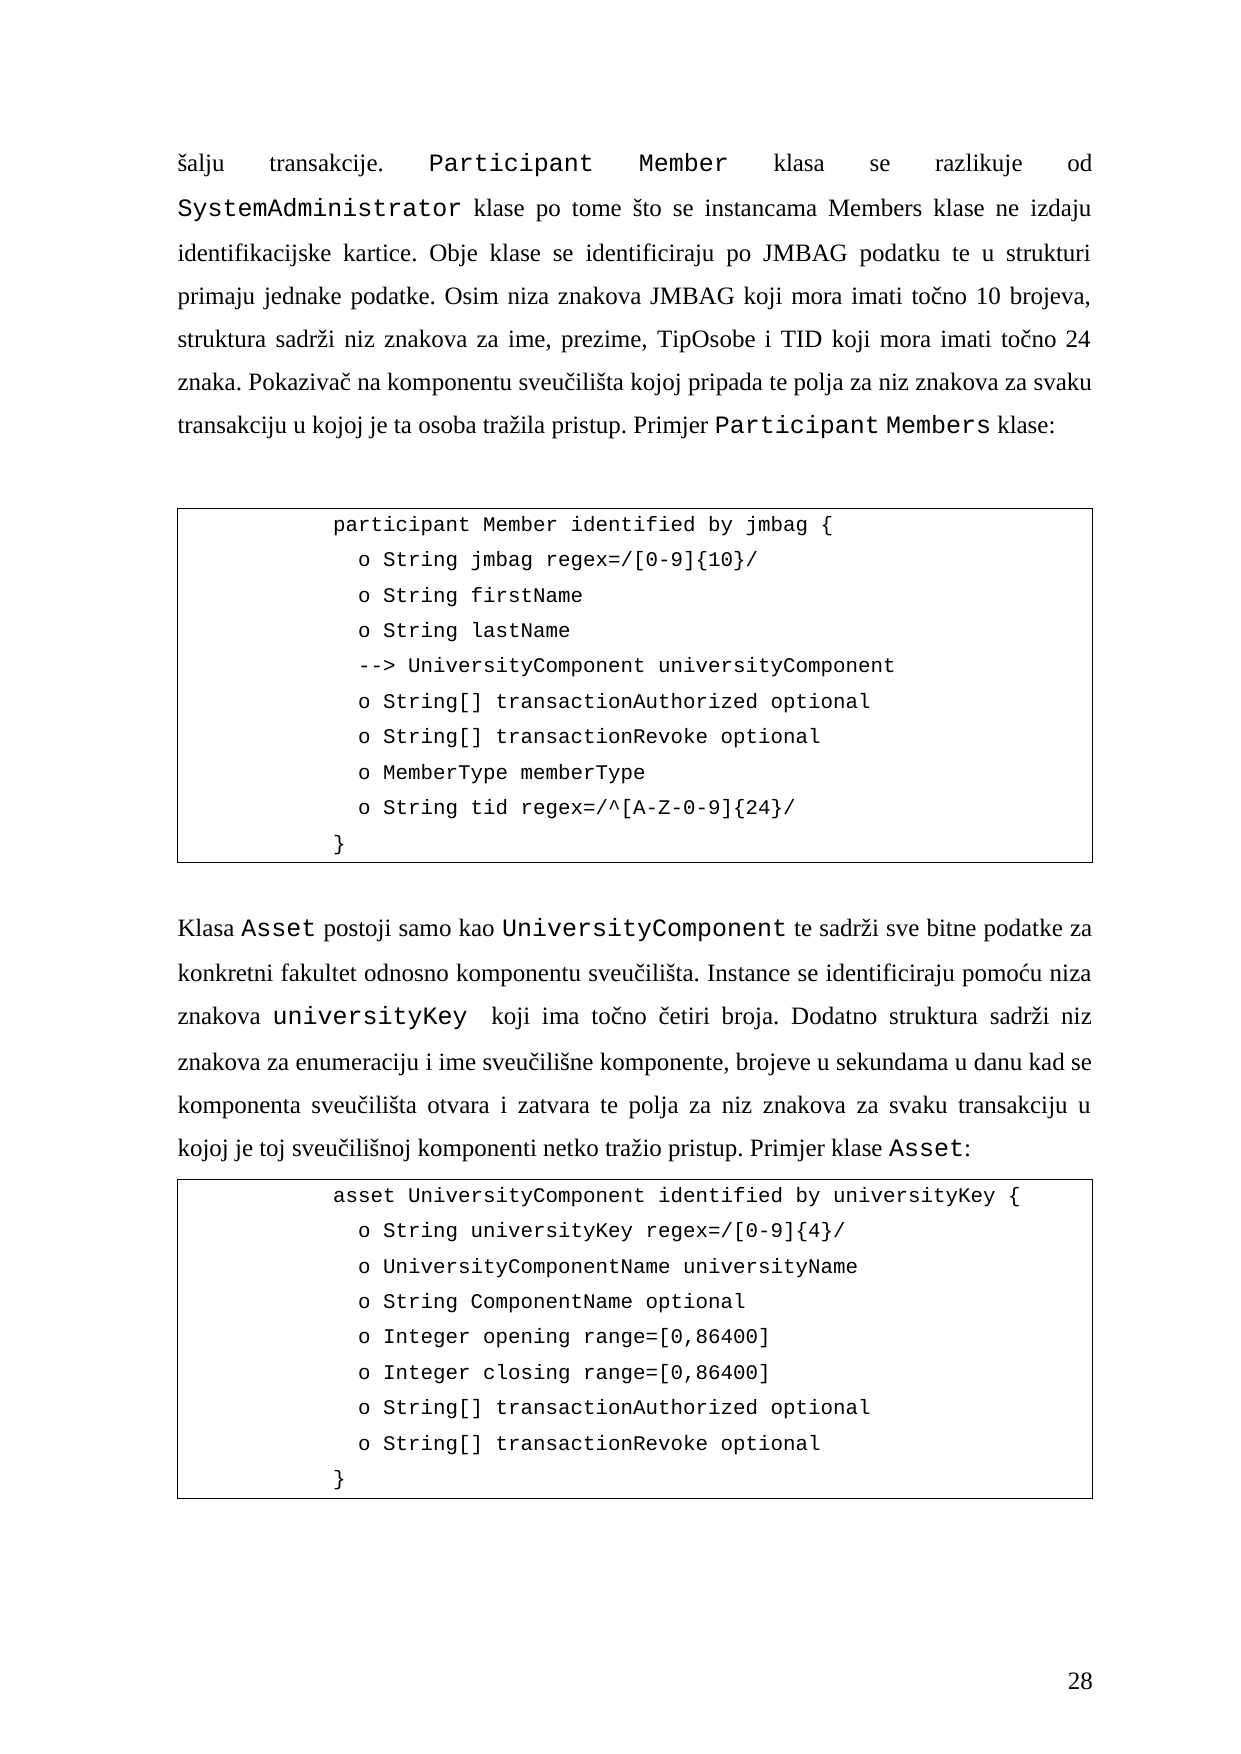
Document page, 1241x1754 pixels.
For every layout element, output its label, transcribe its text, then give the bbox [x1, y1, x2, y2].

table_header asset UniversityComponent identified by universityKey { o String universityKey regex=/[0-9]{4}/ o UniversityComponentName universityName o String ComponentName optional o Integer opening range=[0,86400] o Integer closing range=[0,86400] o String[] transactionAuthorized optional o String[] transactionRevoke optional } [178, 1180, 1092, 1498]
text Klasa Asset postoji samo kao UniversityComponent te sadrži sve bitne podatke za konkretni fakultet odnosno komponentu sveučilišta. Instance se identificiraju pomoću niza znakova universityKey koji ima točno četiri broja. Dodatno struktura sadrži niz znakova za enumeraciju i ime sveučilišne komponente, brojeve u sekundama u danu kad se komponenta sveučilišta otvara i zatvara te polja za niz znakova za svaku transakciju u kojoj je toj sveučilišnoj komponenti netko tražio pristup. Primjer klase Asset: [177, 913, 1092, 1164]
table_header participant Member identified by jmbag { o String jmbag regex=/[0-9]{10}/ o String firstName o String lastName --> UniversityComponent universityComponent o String[] transactionAuthorized optional o String[] transactionRevoke optional o MemberType memberType o String tid regex=/^[A-Z-0-9]{24}/ } [178, 509, 1092, 862]
text šalju transakcije. Participant Member klasa se razlikuje od SystemAdministrator klase po tome što se instancama Members klase ne izdaju identifikacijske kartice. Obje klase se identificiraju po JMBAG podatku te u strukturi primaju jednake podatke. Osim niza znakova JMBAG koji mora imati točno 10 brojeva, struktura sadrži niz znakova za ime, prezime, TipOsobe i TID koji mora imati točno 24 znaka. Pokazivač na komponentu sveučilišta kojoj pripada te polja za niz znakova za svaku transakciju u kojoj je ta osoba tražila pristup. Primjer Participant Members klase: [177, 148, 1092, 441]
